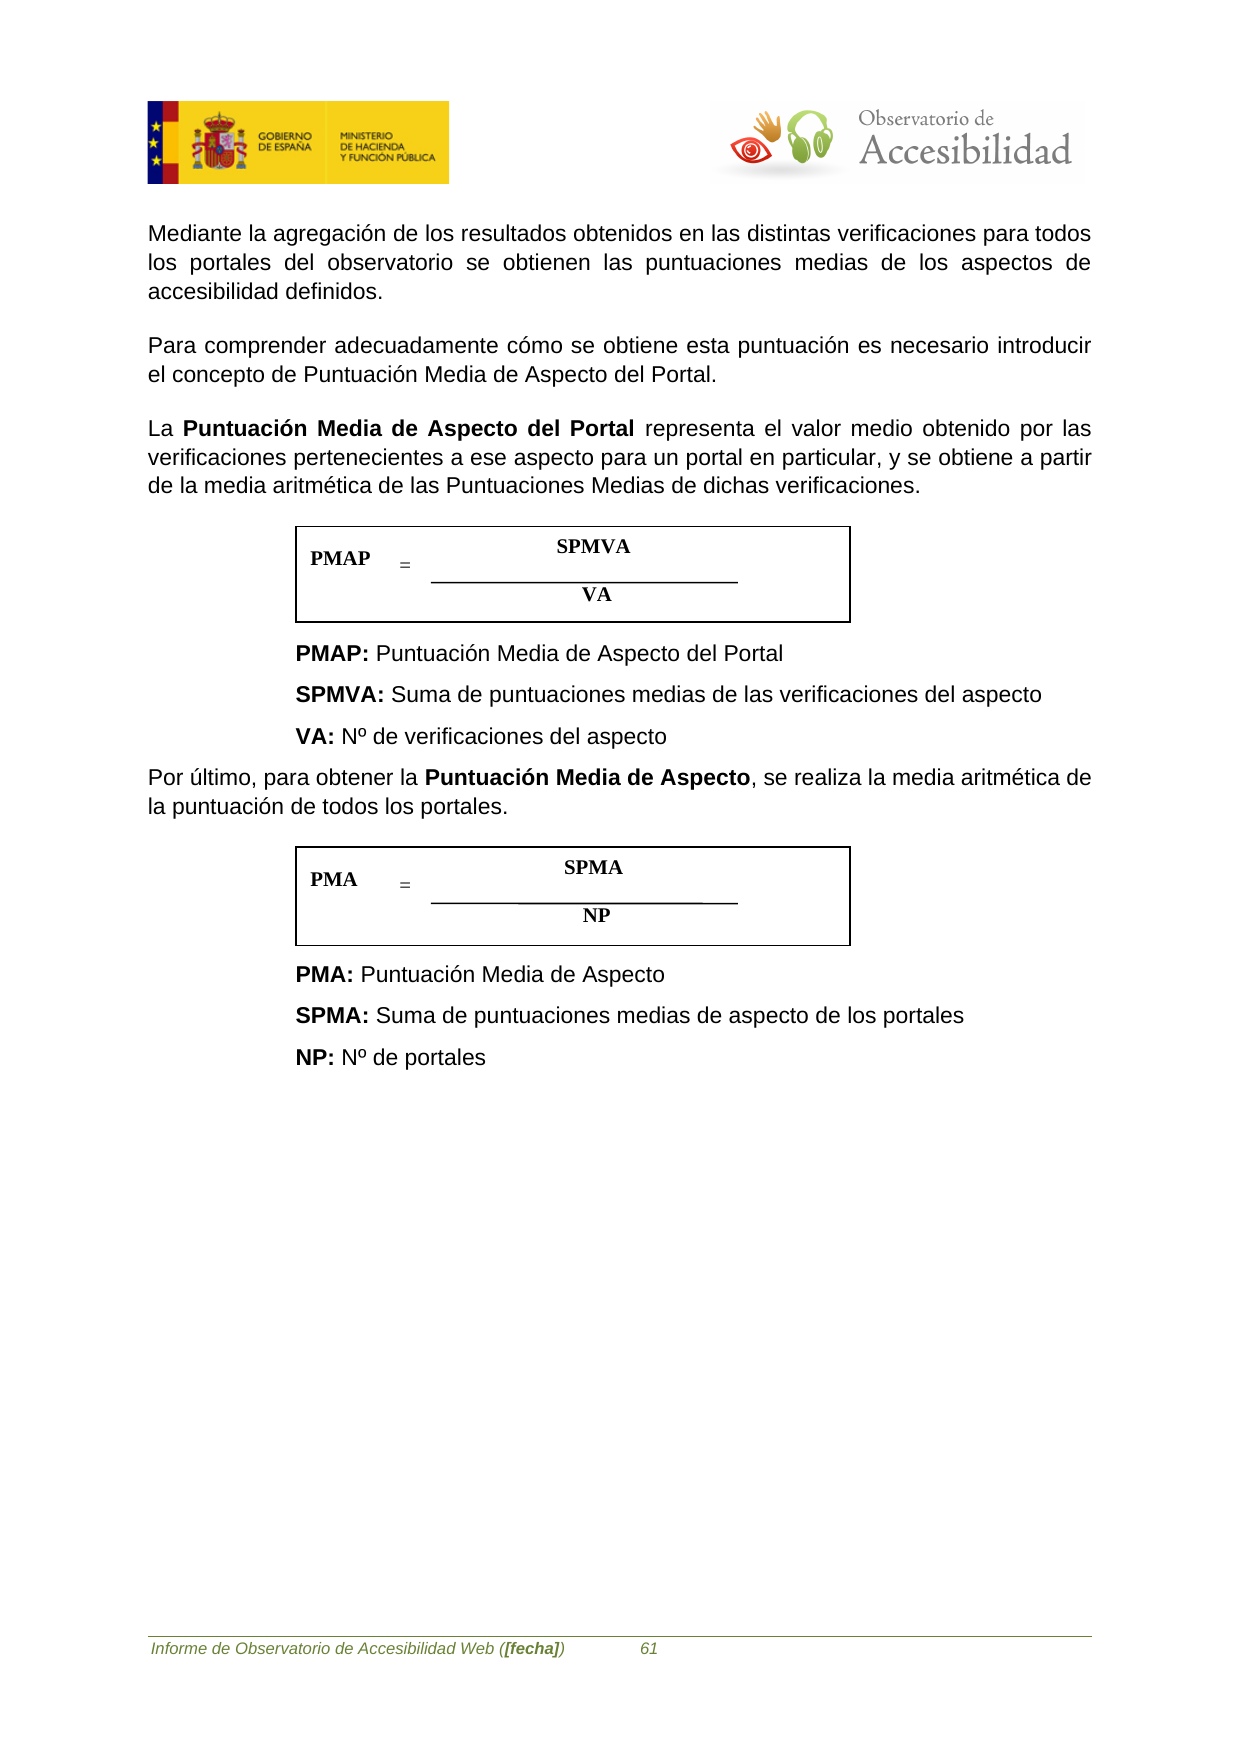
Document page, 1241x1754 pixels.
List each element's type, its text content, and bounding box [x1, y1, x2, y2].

text PMA: Puntuación Media de Aspecto [295, 961, 1092, 987]
text SPMA: Suma de puntuaciones medias de aspecto de los portales [295, 1002, 1092, 1028]
text Para comprender adecuadamente cómo se obtiene esta puntuación es necesario introducir el concepto de Puntuación Media de Aspecto del Portal. [148, 332, 1092, 387]
text VA: Nº de verificaciones del aspecto [295, 723, 1092, 749]
picture [147, 101, 450, 184]
text La Puntuación Media de Aspecto del Portal representa el valor medio obtenido por las verificaciones pertenecientes a ese aspecto para un portal en particular, y se obtiene a partir de la media aritmética de las Puntuaciones Medias de dichas verificaciones. [148, 414, 1092, 499]
text Por último, para obtener la Puntuación Media de Aspecto, se realiza la media aritmética de la puntuación de todos los portales. [148, 764, 1092, 819]
picture [710, 101, 1086, 184]
text SPMVA: Suma de puntuaciones medias de las verificaciones del aspecto [295, 681, 1092, 708]
text Mediante la agregación de los resultados obtenidos en las distintas verificaciones para todos los portales del observatorio se obtienen las puntuaciones medias de los aspectos de accesibilidad definidos. [148, 220, 1092, 304]
text PMAP: Puntuación Media de Aspecto del Portal [295, 640, 1092, 666]
text NP: Nº de portales [295, 1044, 1092, 1070]
